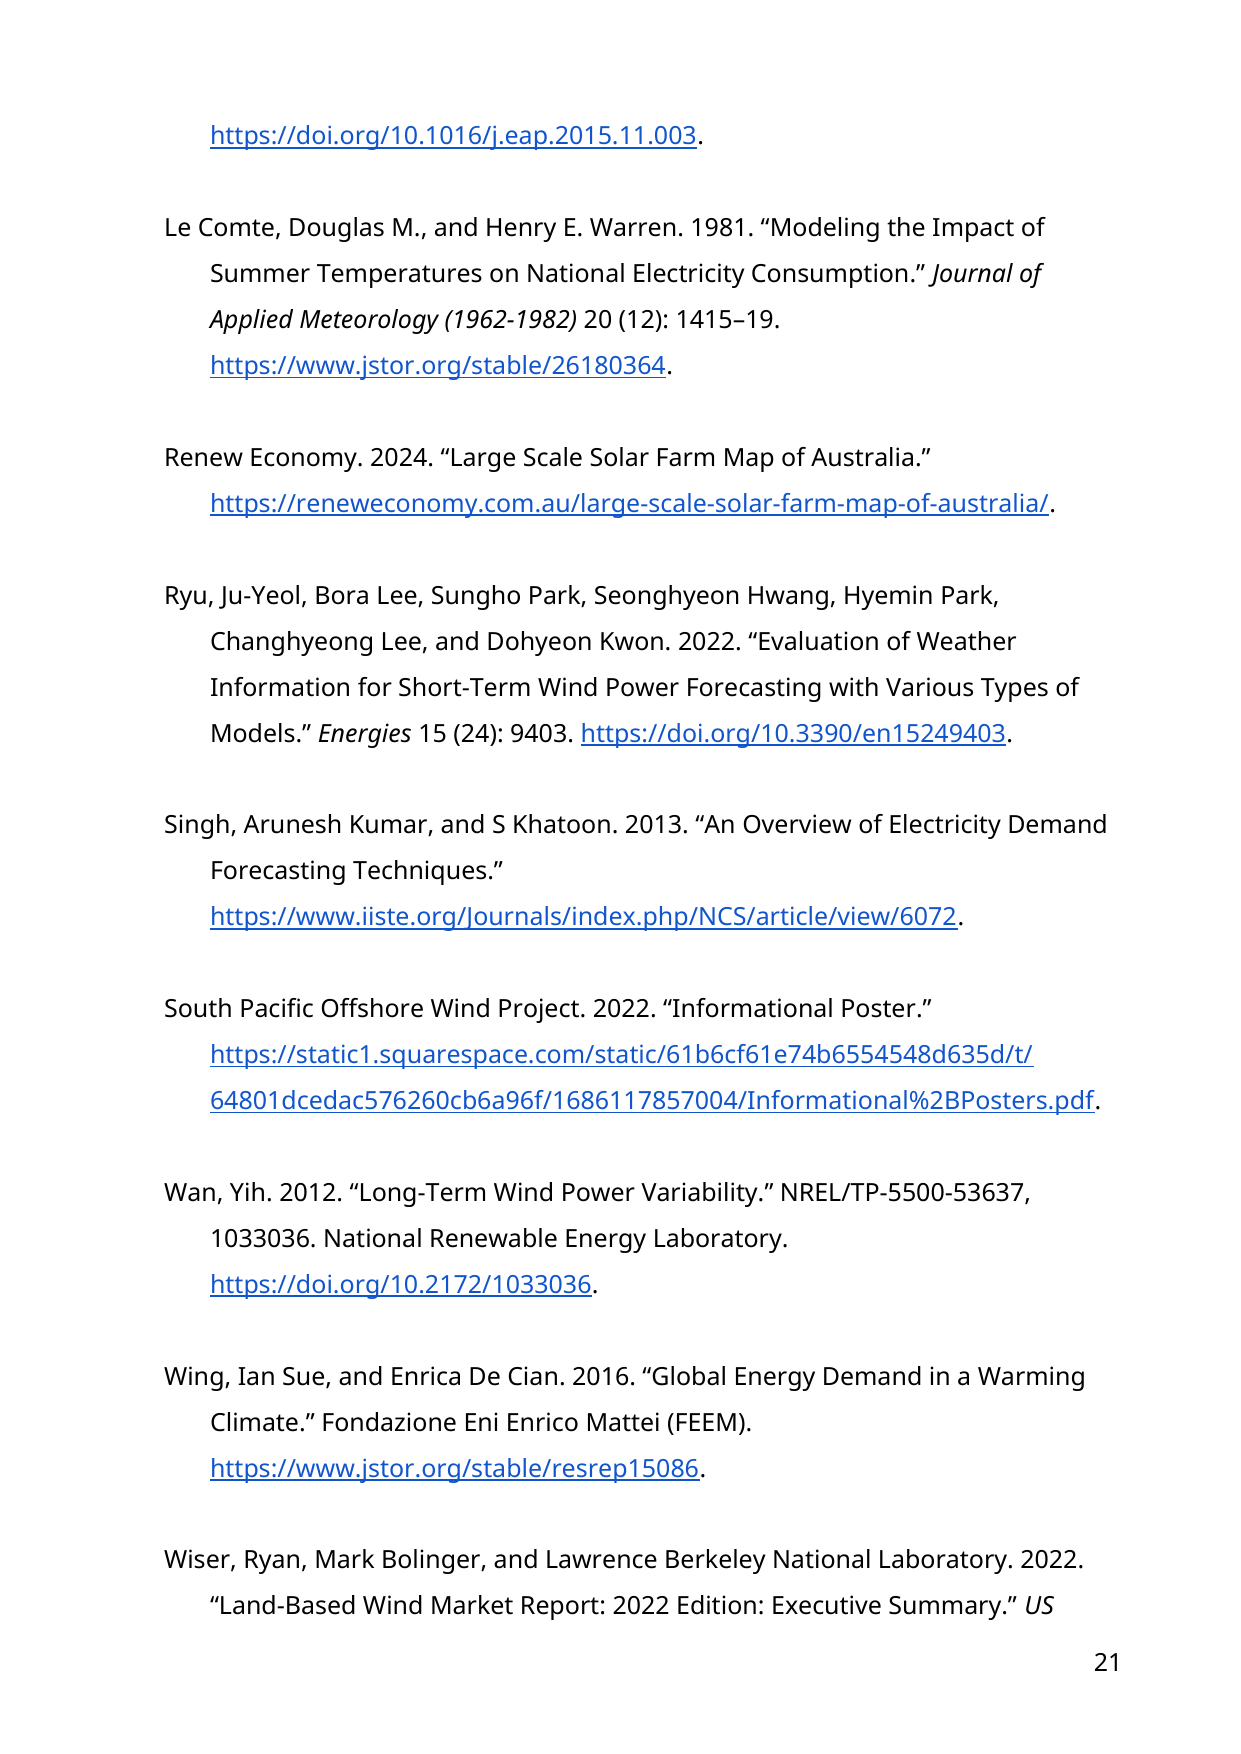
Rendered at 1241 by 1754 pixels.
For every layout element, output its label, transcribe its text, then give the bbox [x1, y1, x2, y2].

text Wan, Yih. 2012. “Long-Term Wind Power Variability.” NREL/TP-5500-53637, 1033036. National Renewable Energy Laboratory. https://doi.org/10.2172/1033036. [164, 1174, 1122, 1301]
text Ryu, Ju-Yeol, Bora Lee, Sungho Park, Seonghyeon Hwang, Hyemin Park, Changhyeong Lee, and Dohyeon Kwon. 2022. “Evaluation of Weather Information for Short-Term Wind Power Forecasting with Various Types of Models.” Energies 15 (24): 9403. https://doi.org/10.3390/en15249403. [164, 577, 1122, 795]
text South Pacific Offshore Wind Project. 2022. “Informational Poster.” https://static1.squarespace.com/static/61b6cf61e74b6554548d635d/t/64801dcedac576260cb6a96f/1686117857004/Informational%2BPosters.pdf. [164, 991, 1122, 1117]
text Wing, Ian Sue, and Enrica De Cian. 2016. “Global Energy Demand in a Warming Climate.” Fondazione Eni Enrico Mattei (FEEM). https://www.jstor.org/stable/resrep15086. [164, 1358, 1122, 1484]
text https://doi.org/10.1016/j.eap.2015.11.003. [164, 118, 1122, 152]
text Wiser, Ryan, Mark Bolinger, and Lawrence Berkeley National Laboratory. 2022. “Land-Based Wind Market Report: 2022 Edition: Executive Summary.” US [164, 1542, 1122, 1622]
text Le Comte, Douglas M., and Henry E. Warren. 1981. “Modeling the Impact of Summer Temperatures on National Electricity Consumption.” Journal of Applied Meteorology (1962-1982) 20 (12): 1415–19. https://www.jstor.org/stable/26180364. [164, 210, 1122, 382]
text Singh, Arunesh Kumar, and S Khatoon. 2013. “An Overview of Electricity Demand Forecasting Techniques.” https://www.iiste.org/Journals/index.php/NCS/article/view/6072. [164, 807, 1122, 933]
text Renew Economy. 2024. “Large Scale Solar Farm Map of Australia.” https://reneweconomy.com.au/large-scale-solar-farm-map-of-australia/. [164, 439, 1122, 519]
